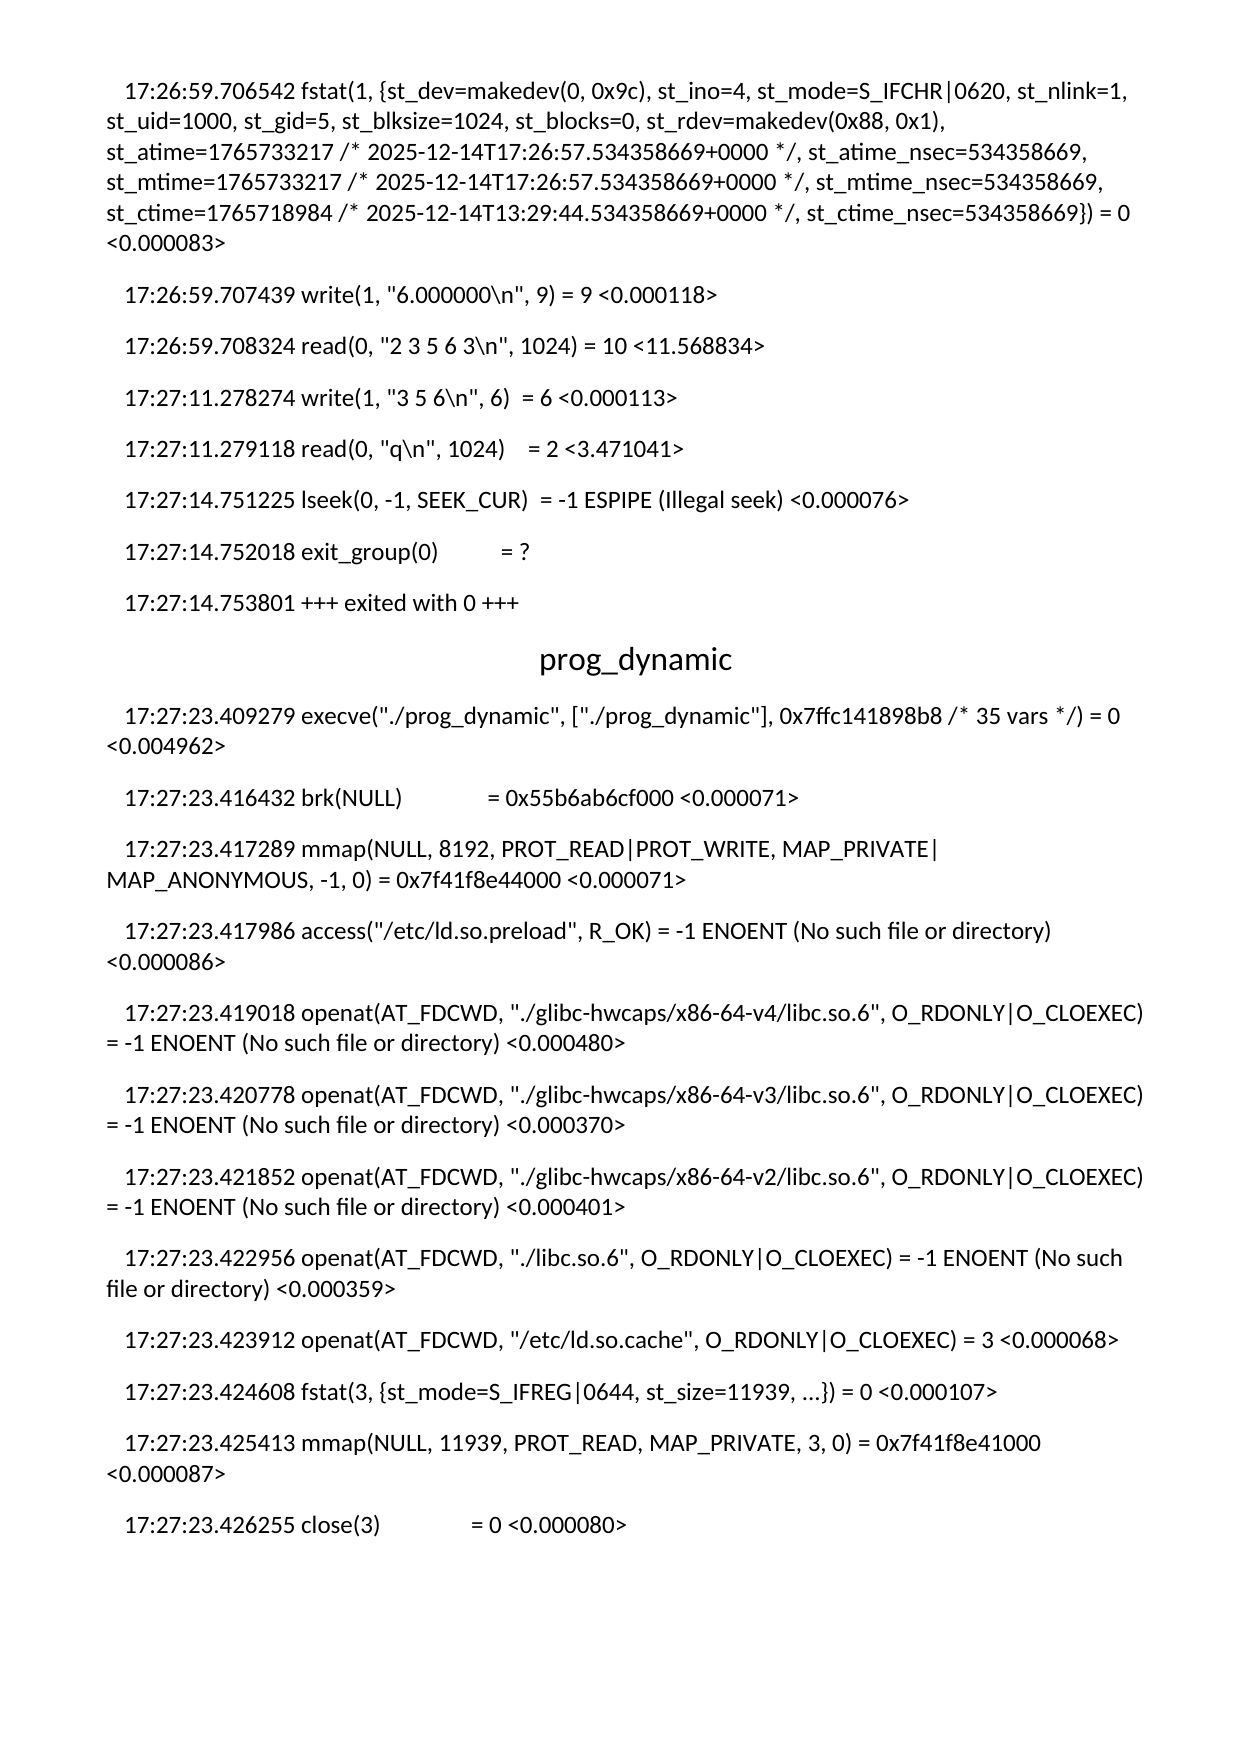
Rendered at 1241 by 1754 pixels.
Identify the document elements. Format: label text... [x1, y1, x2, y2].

text 17:27:23.420778 openat(AT_FDCWD, "./glibc-hwcaps/x86-64-v3/libc.so.6", O_RDONLY|O_CLOEXEC) = -1 ENOENT (No such file or directory) <0.000370> [106, 1079, 1147, 1140]
text 17:27:23.419018 openat(AT_FDCWD, "./glibc-hwcaps/x86-64-v4/libc.so.6", O_RDONLY|O_CLOEXEC) = -1 ENOENT (No such file or directory) <0.000480> [106, 997, 1147, 1058]
text 17:27:14.751225 lseek(0, -1, SEEK_CUR) = -1 ESPIPE (Illegal seek) <0.000076> [106, 484, 1147, 515]
text 17:27:23.424608 fstat(3, {st_mode=S_IFREG|0644, st_size=11939, ...}) = 0 <0.000107> [106, 1376, 1147, 1406]
text 17:27:14.752018 exit_group(0) = ? [106, 536, 1147, 566]
text 17:27:23.423912 openat(AT_FDCWD, "/etc/ld.so.cache", O_RDONLY|O_CLOEXEC) = 3 <0.000068> [106, 1324, 1147, 1355]
text 17:26:59.707439 write(1, "6.000000\n", 9) = 9 <0.000118> [106, 279, 1147, 309]
text 17:27:23.422956 openat(AT_FDCWD, "./libc.so.6", O_RDONLY|O_CLOEXEC) = -1 ENOENT (No such file or directory) <0.000359> [106, 1243, 1147, 1304]
text prog_dynamic [106, 638, 1147, 679]
text 17:27:14.753801 +++ exited with 0 +++ [106, 587, 1147, 618]
text 17:27:23.409279 execve("./prog_dynamic", ["./prog_dynamic"], 0x7ffc141898b8 /* 35 vars */) = 0 <0.004962> [106, 700, 1147, 761]
text 17:27:11.278274 write(1, "3 5 6\n", 6) = 6 <0.000113> [106, 382, 1147, 412]
text 17:27:23.425413 mmap(NULL, 11939, PROT_READ, MAP_PRIVATE, 3, 0) = 0x7f41f8e41000 <0.000087> [106, 1427, 1147, 1488]
text 17:26:59.708324 read(0, "2 3 5 6 3\n", 1024) = 10 <11.568834> [106, 330, 1147, 361]
text 17:27:23.416432 brk(NULL) = 0x55b6ab6cf000 <0.000071> [106, 782, 1147, 812]
text 17:27:23.417289 mmap(NULL, 8192, PROT_READ|PROT_WRITE, MAP_PRIVATE|MAP_ANONYMOUS, -1, 0) = 0x7f41f8e44000 <0.000071> [106, 833, 1147, 894]
text 17:27:23.421852 openat(AT_FDCWD, "./glibc-hwcaps/x86-64-v2/libc.so.6", O_RDONLY|O_CLOEXEC) = -1 ENOENT (No such file or directory) <0.000401> [106, 1161, 1147, 1222]
text 17:27:23.426255 close(3) = 0 <0.000080> [106, 1509, 1147, 1539]
text 17:27:11.279118 read(0, "q\n", 1024) = 2 <3.471041> [106, 433, 1147, 463]
text 17:26:59.706542 fstat(1, {st_dev=makedev(0, 0x9c), st_ino=4, st_mode=S_IFCHR|0620, st_nlink=1, st_uid=1000, st_gid=5, st_blksize=1024, st_blocks=0, st_rdev=makedev(0x88, 0x1), st_atime=1765733217 /* 2025-12-14T17:26:57.534358669+0000 */, st_atime_nsec=534358669, st_mtime=1765733217 /* 2025-12-14T17:26:57.534358669+0000 */, st_mtime_nsec=534358669, st_ctime=1765718984 /* 2025-12-14T13:29:44.534358669+0000 */, st_ctime_nsec=534358669}) = 0 <0.000083> [106, 75, 1147, 258]
text 17:27:23.417986 access("/etc/ld.so.preload", R_OK) = -1 ENOENT (No such file or directory) <0.000086> [106, 915, 1147, 976]
